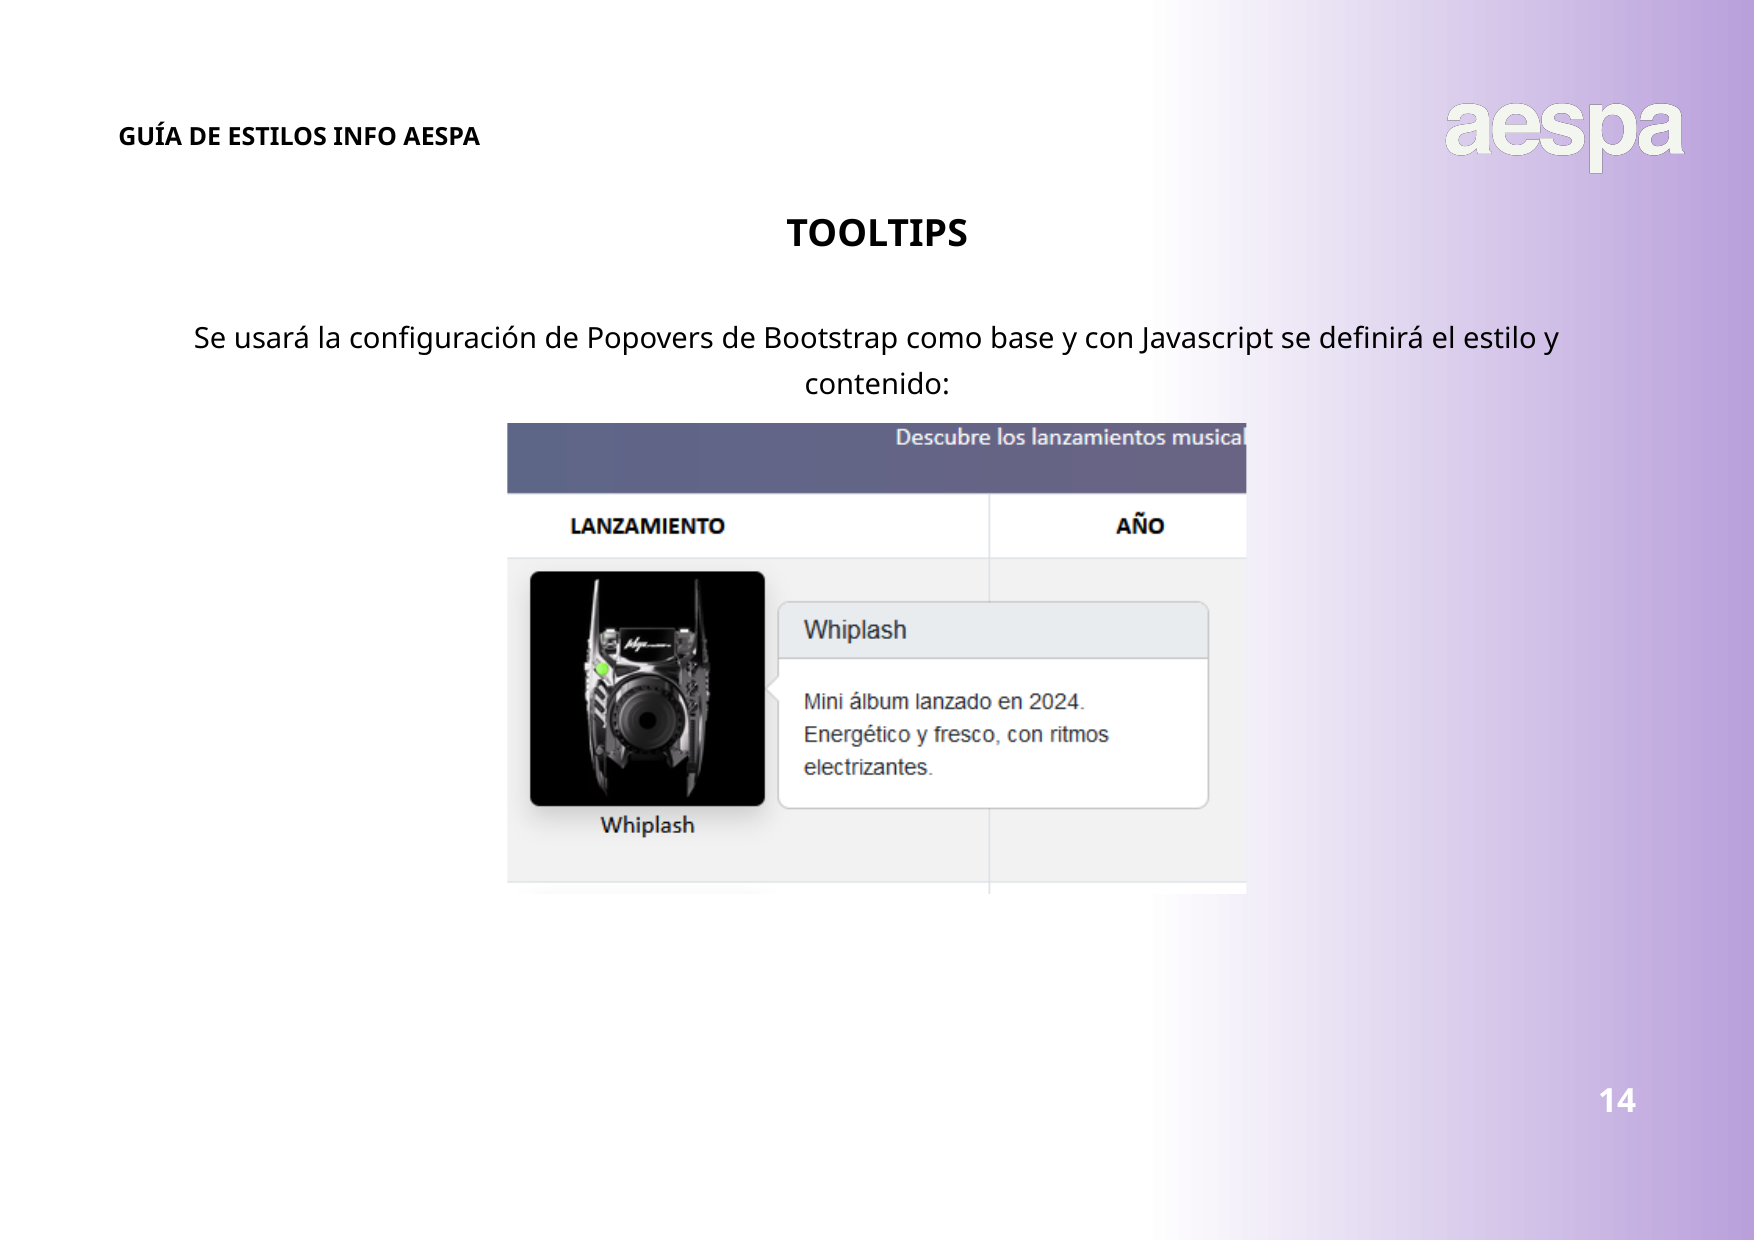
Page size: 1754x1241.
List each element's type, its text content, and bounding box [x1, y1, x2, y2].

picture [1428, 88, 1703, 187]
subtitle TOOLTIPS [118, 207, 1636, 258]
text Se usará la configuración de Popovers de Bootstrap como base y con Javascript se definirá el estilo y contenido: [118, 318, 1636, 403]
picture [507, 423, 1247, 894]
